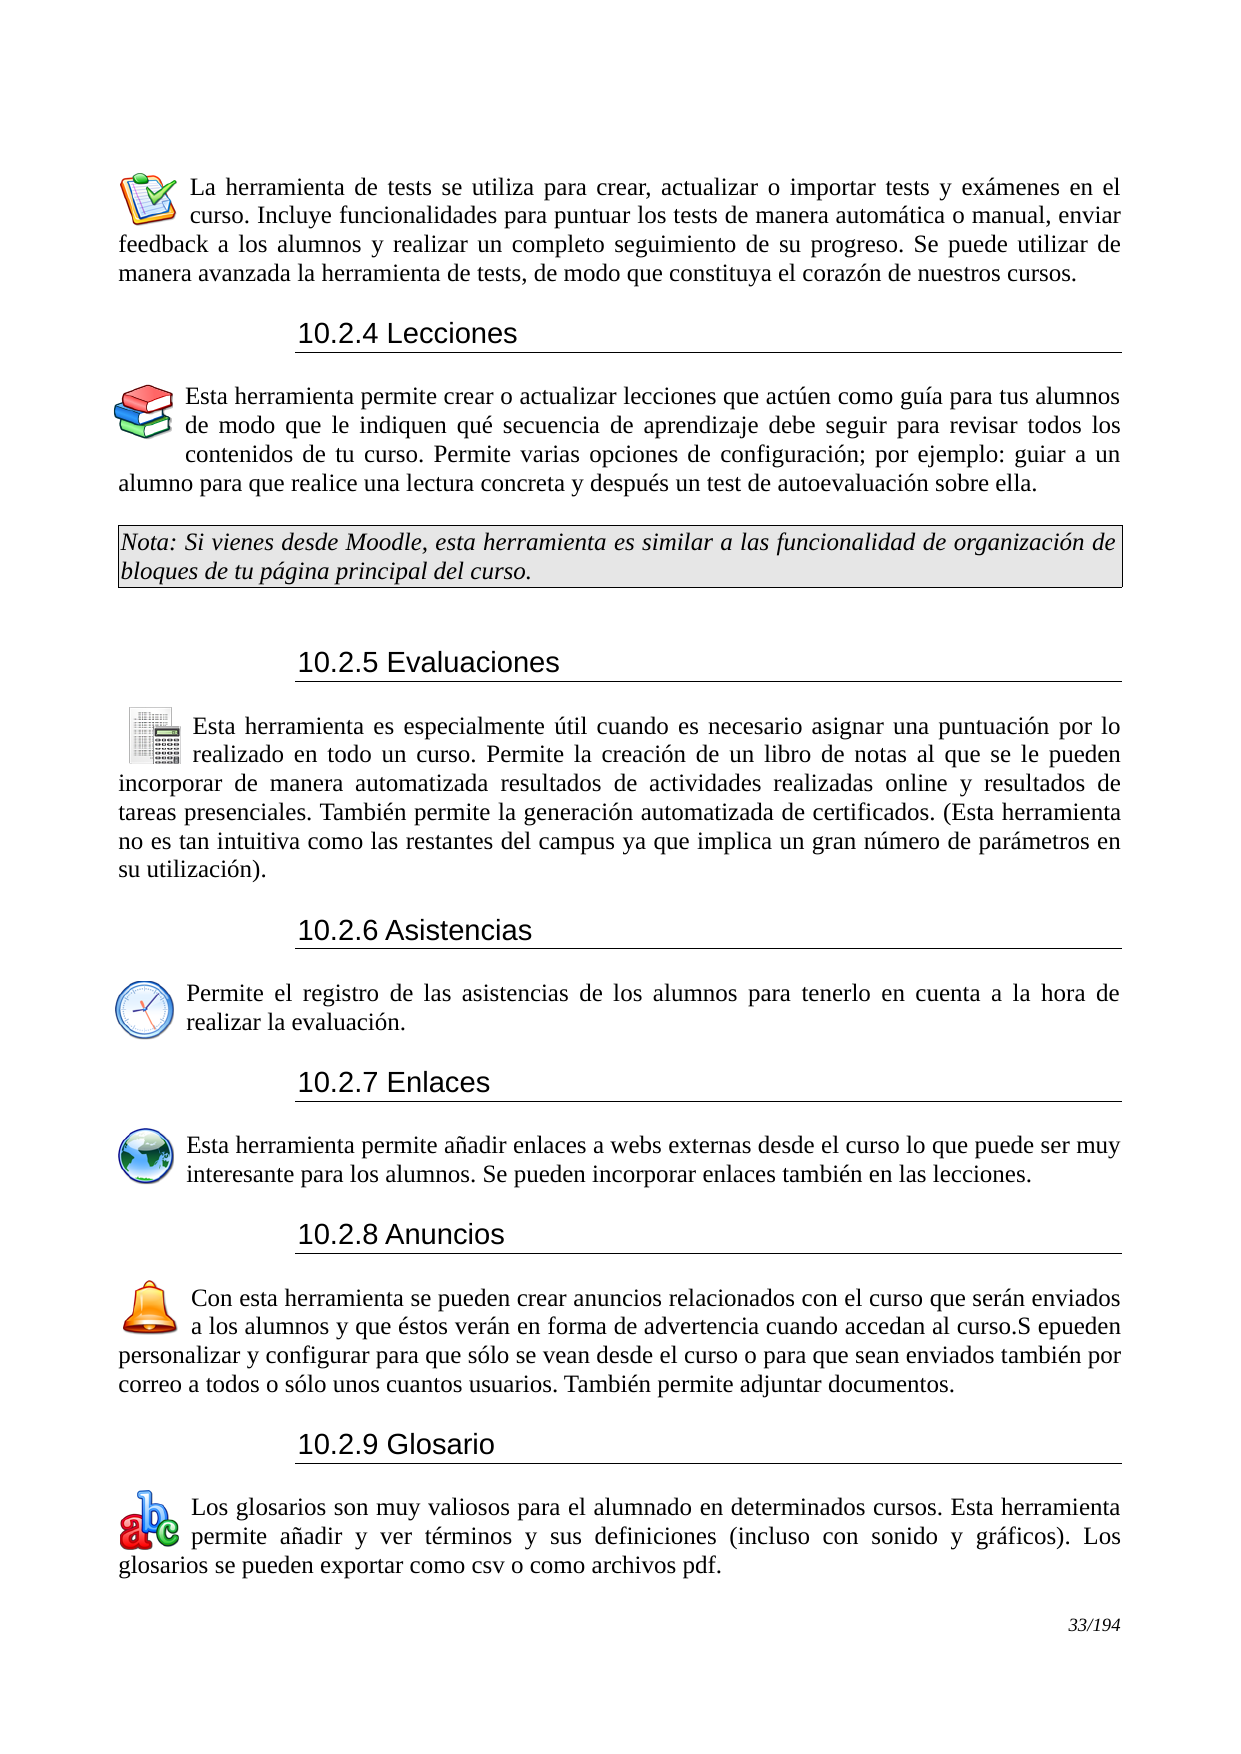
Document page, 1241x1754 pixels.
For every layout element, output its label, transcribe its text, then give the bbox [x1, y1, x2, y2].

subtitle 10.2.9 Glosario [295, 1427, 1122, 1463]
picture [121, 704, 181, 764]
subtitle 10.2.6 Asistencias [295, 913, 1122, 948]
picture [115, 981, 175, 1040]
picture [118, 170, 178, 229]
picture [120, 1490, 179, 1550]
subtitle 10.2.4 Lecciones [295, 316, 1122, 352]
text Esta herramienta permite crear o actualizar lecciones que actúen como guía para tus alumnos de modo que le indiquen qué secuencia de aprendizaje debe seguir para revisar todos los contenidos de tu curso. Permite varias opciones de configuración; por ejemplo: guiar a un alumno para que realice una lectura concreta y después un test de autoevaluación sobre ella. [118, 381, 1122, 496]
text La herramienta de tests se utiliza para crear, actualizar o importar tests y exámenes en el curso. Incluye funcionalidades para puntuar los tests de manera automática o manual, enviar feedback a los alumnos y realizar un completo seguimiento de su progreso. Se puede utilizar de manera avanzada la herramienta de tests, de modo que constituya el corazón de nuestros cursos. [118, 172, 1122, 287]
text Los glosarios son muy valiosos para el alumnado en determinados cursos. Esta herramienta permite añadir y ver términos y sus definiciones (incluso con sonido y gráficos). Los glosarios se pueden exportar como csv o como archivos pdf. [118, 1492, 1122, 1579]
subtitle 10.2.5 Evaluaciones [295, 645, 1122, 681]
picture [120, 1276, 179, 1336]
picture [115, 1125, 175, 1185]
text Esta herramienta es especialmente útil cuando es necesario asignar una puntuación por lo realizado en todo un curso. Permite la creación de un libro de notas al que se le pueden incorporar de manera automatizada resultados de actividades realizadas online y resultados de tareas presenciales. También permite la generación automatizada de certificados. (Esta herramienta no es tan intuitiva como las restantes del campus ya que implica un gran número de parámetros en su utilización). [118, 711, 1122, 883]
text Con esta herramienta se pueden crear anuncios relacionados con el curso que serán enviados a los alumnos y que éstos verán en forma de advertencia cuando accedan al curso.S epueden personalizar y configurar para que sólo se vean desde el curso o para que sean enviados también por correo a todos o sólo unos cuantos usuarios. También permite adjuntar documentos. [118, 1283, 1122, 1398]
text Permite el registro de las asistencias de los alumnos para tenerlo en cuenta a la hora de realizar la evaluación. [118, 978, 1122, 1036]
text Nota: Si vienes desde Moodle, esta herramienta es similar a las funcionalidad de organización de bloques de tu página principal del curso. [119, 526, 1122, 587]
subtitle 10.2.8 Anuncios [295, 1217, 1122, 1253]
text Esta herramienta permite añadir enlaces a webs externas desde el curso lo que puede ser muy interesante para los alumnos. Se pueden incorporar enlaces también en las lecciones. [118, 1130, 1122, 1188]
subtitle 10.2.7 Enlaces [295, 1065, 1122, 1101]
picture [113, 381, 173, 441]
